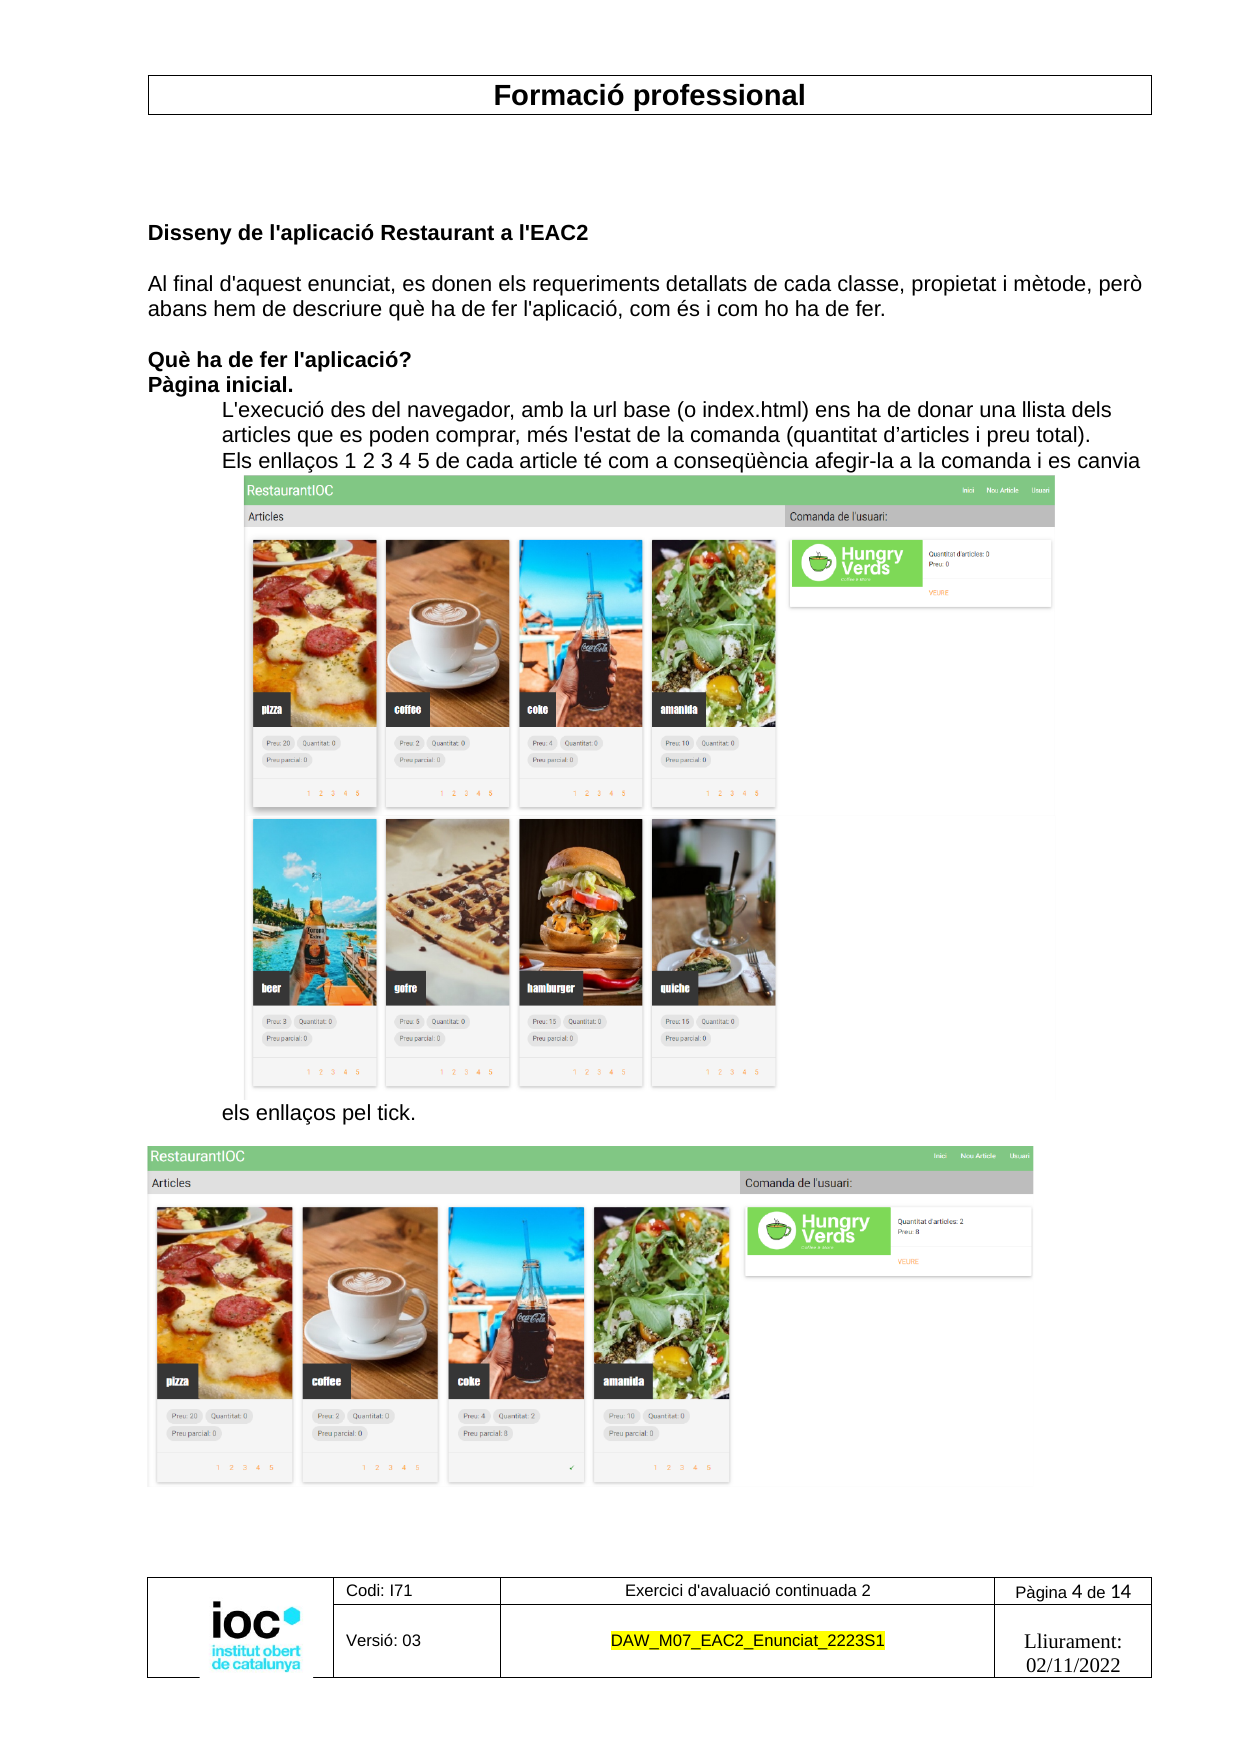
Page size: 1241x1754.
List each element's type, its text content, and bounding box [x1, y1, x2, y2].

text Els enllaços 1 2 3 4 5 de cada article té com a conseqüència afegir-la a la comanda i es canvia els enllaços pel tick. [222, 448, 1152, 1125]
text L'execució des del navegador, amb la url base (o index.html) ens ha de donar una llista dels articles que es poden comprar, més l'estat de la comanda (quantitat d’articles i preu total). [222, 397, 1152, 448]
text Pàgina inicial. [148, 372, 1152, 397]
text Al final d'aquest enunciat, es donen els requeriments detallats de cada classe, propietat i mètode, però abans hem de descriure què ha de fer l'aplicació, com és i com ho ha de fer. [148, 271, 1152, 321]
text Què ha de fer l'aplicació? [148, 347, 1152, 372]
text Disseny de l'aplicació Restaurant a l'EAC2 [148, 220, 1152, 246]
